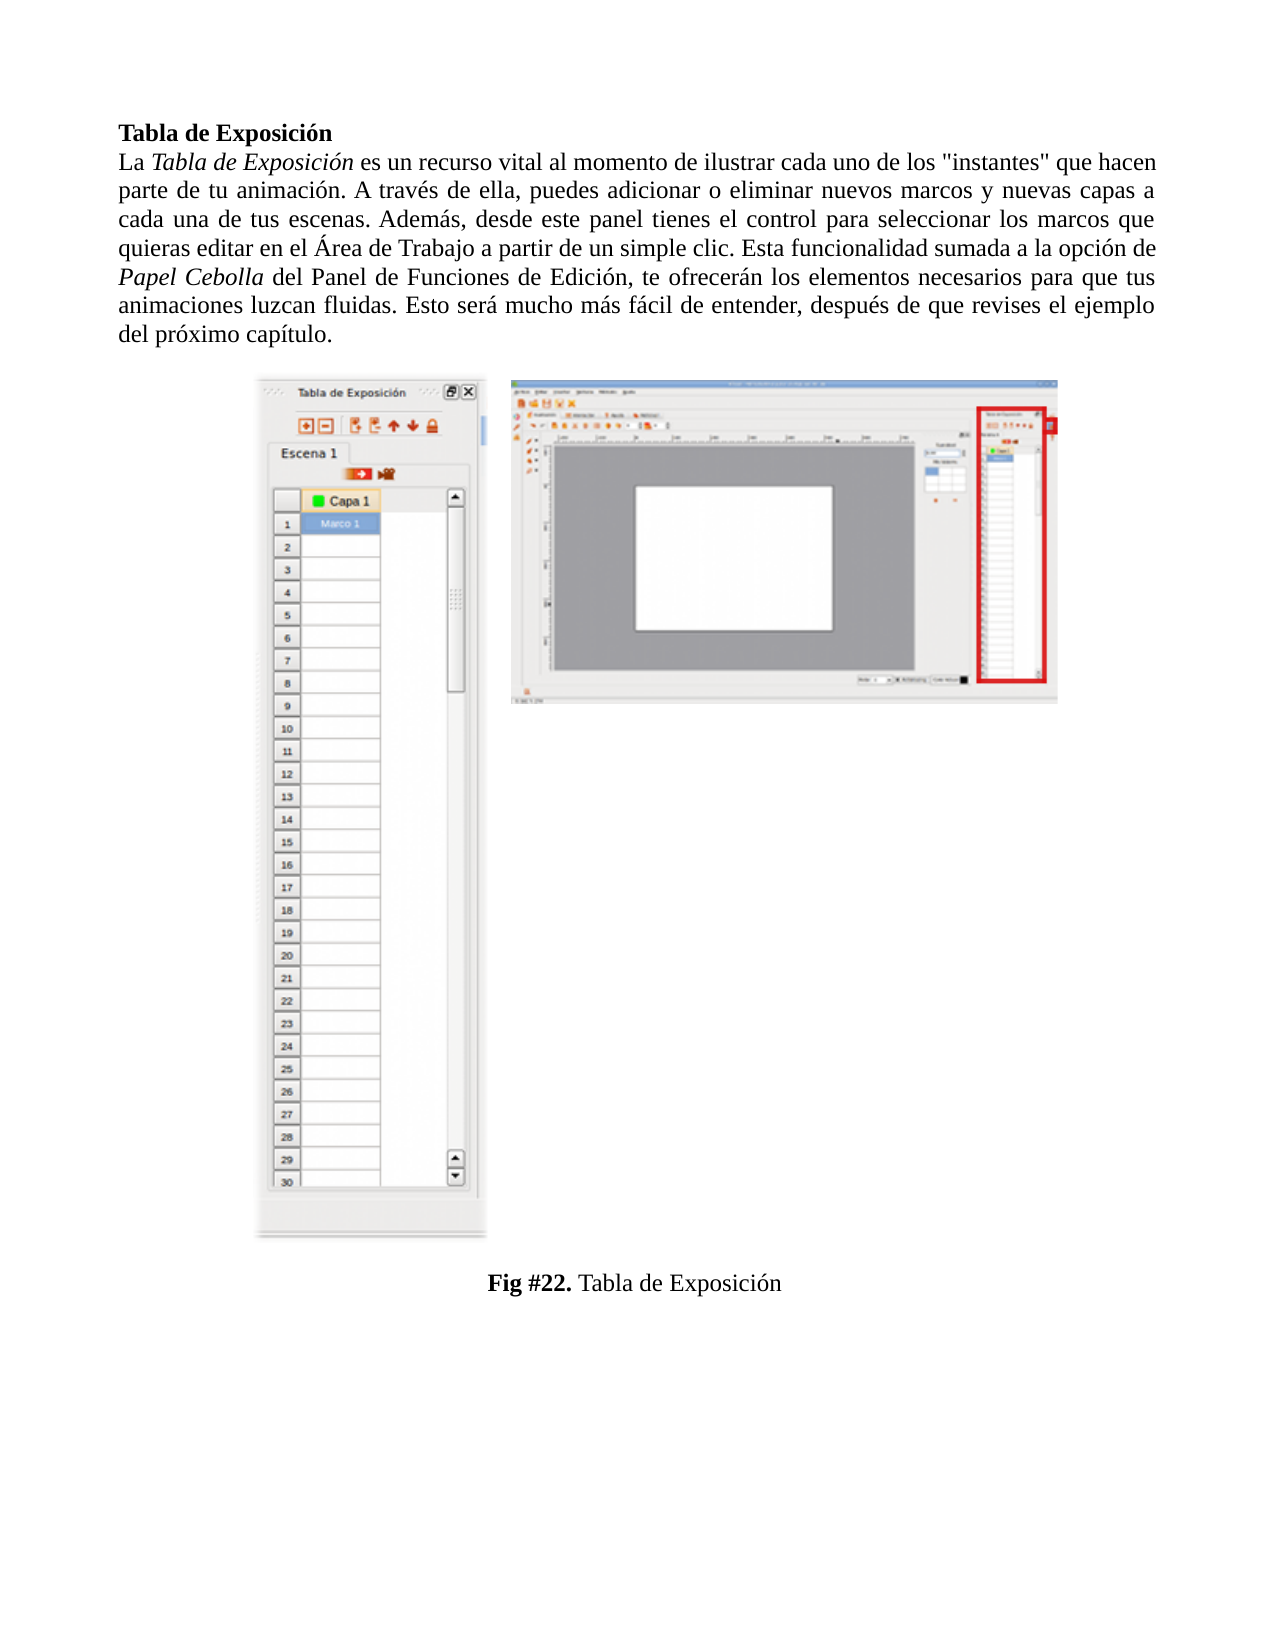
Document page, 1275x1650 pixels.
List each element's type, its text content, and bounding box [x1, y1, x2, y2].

text Fig #22. Tabla de Exposición [118, 1268, 1157, 1297]
text Tabla de Exposición [118, 118, 1157, 147]
picture [253, 372, 488, 1243]
picture [511, 380, 1058, 704]
text La Tabla de Exposición es un recurso vital al momento de ilustrar cada uno de los "instantes" que hacen parte de tu animación. A través de ella, puedes adicionar o eliminar nuevos marcos y nuevas capas a cada una de tus escenas. Además, desde este panel tienes el control para seleccionar los marcos que quieras editar en el Área de Trabajo a partir de un simple clic. Esta funcionalidad sumada a la opción de Papel Cebolla del Panel de Funciones de Edición, te ofrecerán los elementos necesarios para que tus animaciones luzcan fluidas. Esto será mucho más fácil de entender, después de que revises el ejemplo del próximo capítulo. [118, 147, 1157, 348]
